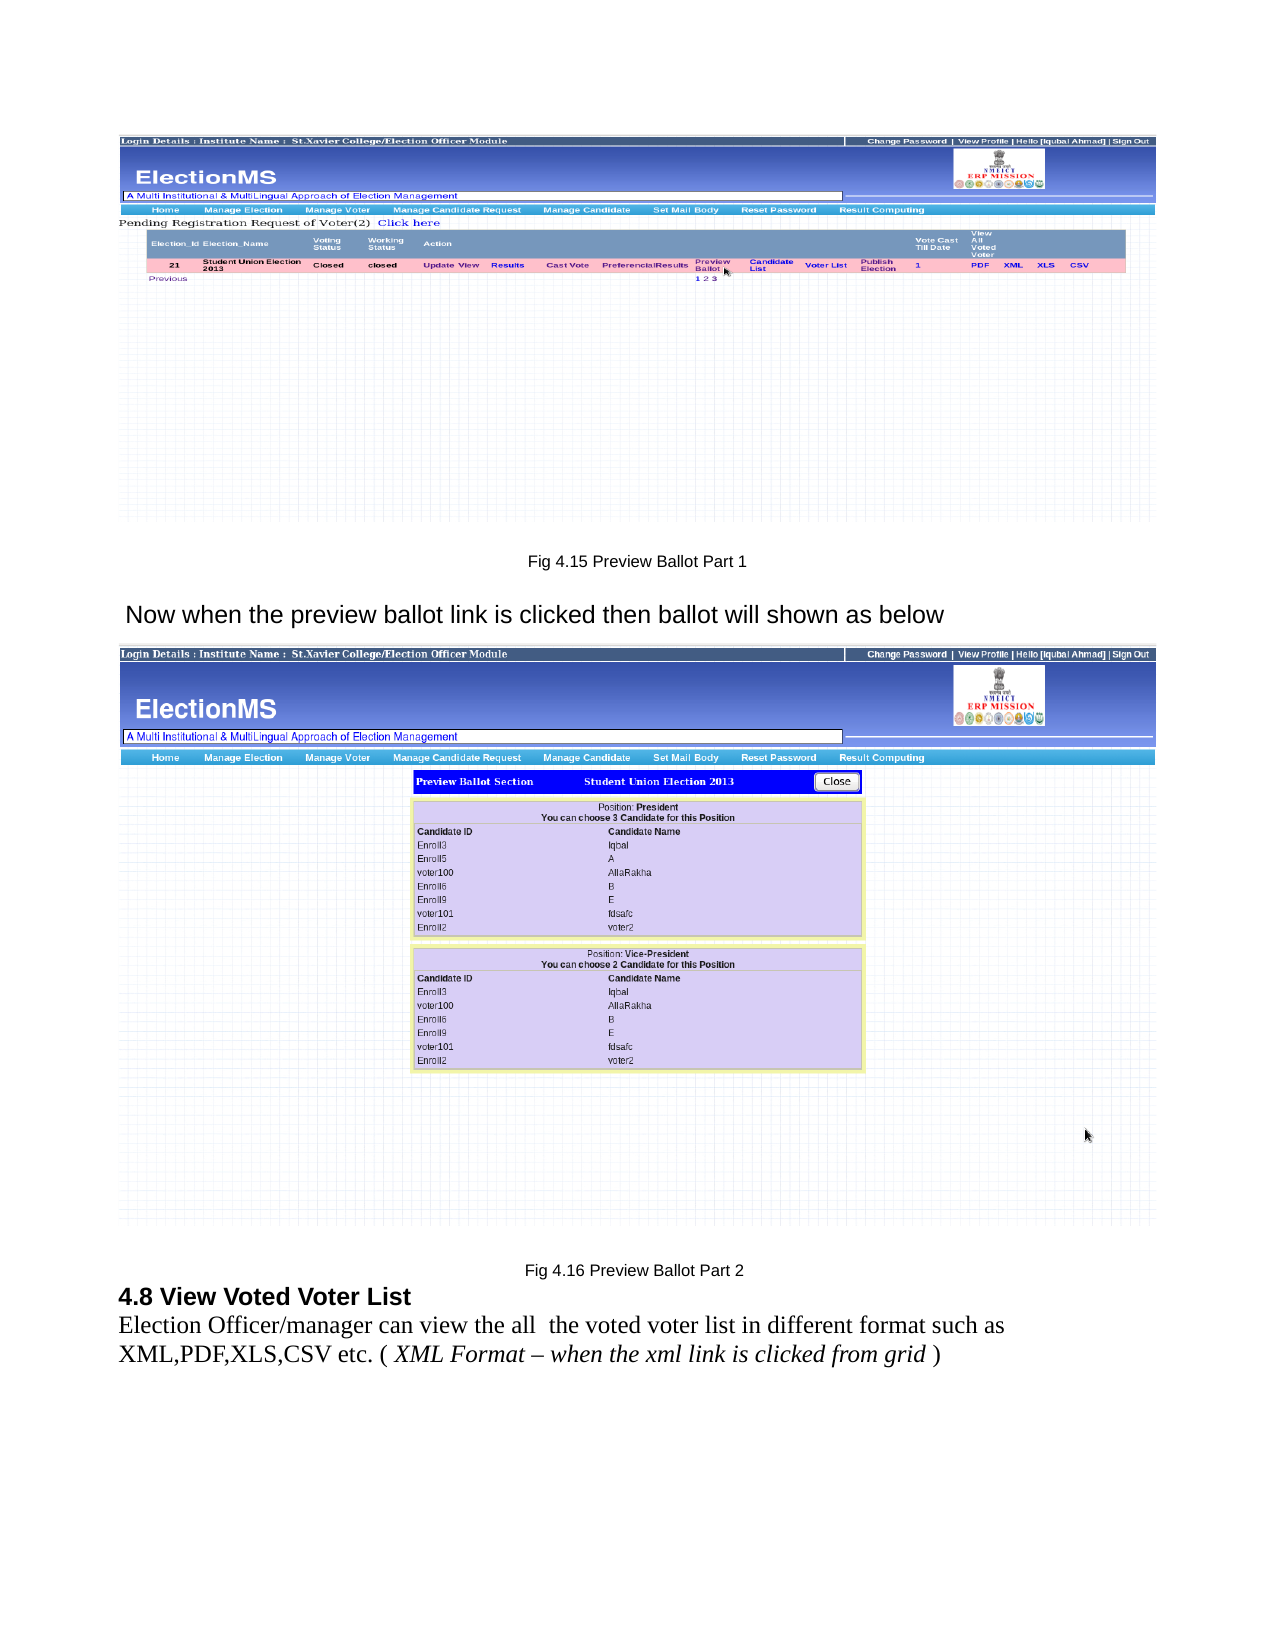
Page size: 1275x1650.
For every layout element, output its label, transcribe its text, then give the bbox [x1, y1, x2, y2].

text Fig 4.15 Preview Ballot Part 1 [118, 550, 1157, 571]
text Now when the preview ballot link is clicked then ballot will shown as below [118, 600, 1157, 628]
picture [118, 643, 1157, 1226]
text [118, 628, 1157, 643]
picture [118, 133, 1157, 522]
text Fig 4.16 Preview Ballot Part 2 [118, 1226, 1157, 1282]
text Election Officer/manager can view the all the voted voter list in different format such as XML,PDF,XLS,CSV etc. ( XML Format – when the xml link is clicked from grid ) [118, 1310, 1157, 1368]
text 4.8 View Voted Voter List [118, 1282, 1157, 1310]
